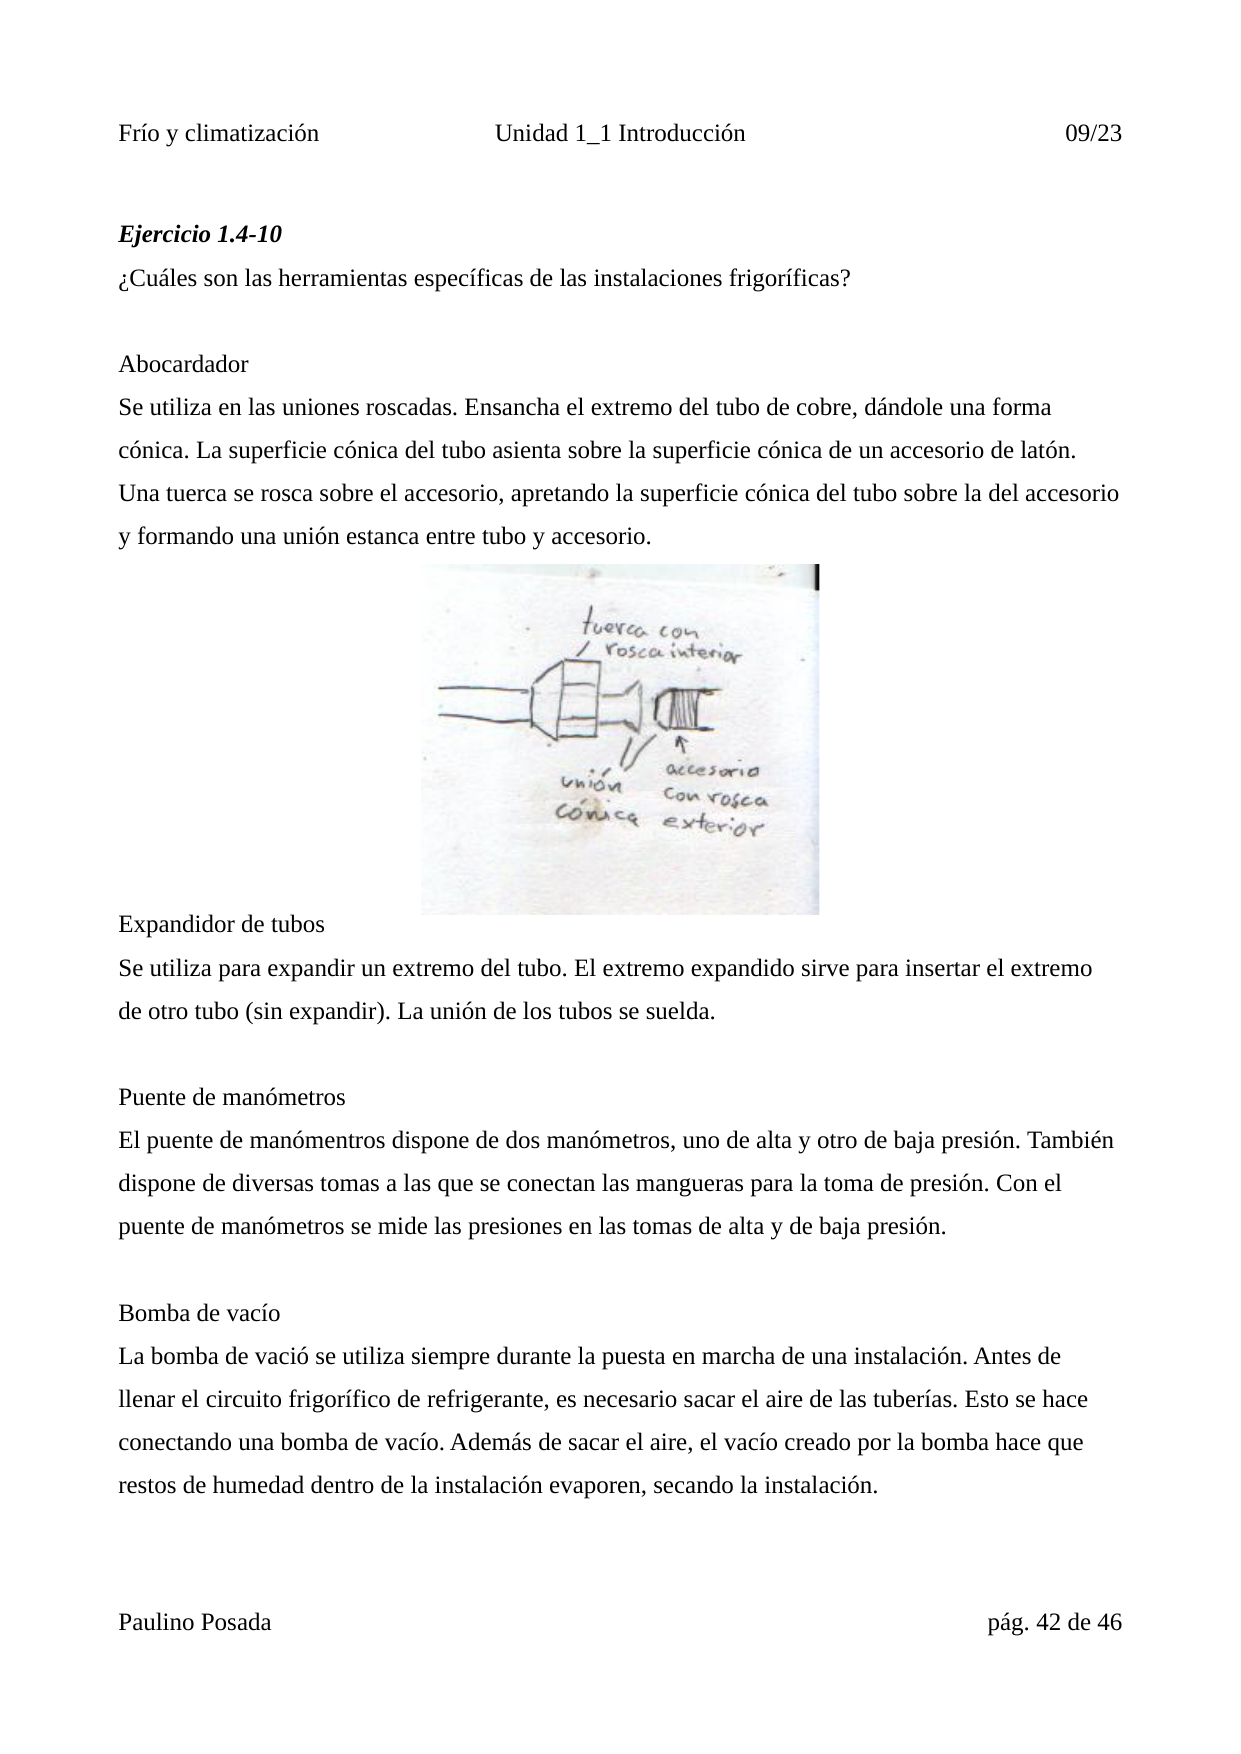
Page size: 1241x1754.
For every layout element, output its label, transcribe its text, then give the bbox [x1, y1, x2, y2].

text ¿Cuáles son las herramientas específicas de las instalaciones frigoríficas? [118, 263, 1122, 291]
text Se utiliza para expandir un extremo del tubo. El extremo expandido sirve para insertar el extremo de otro tubo (sin expandir). La unión de los tubos se suelda. [118, 953, 1122, 1024]
text Expandidor de tubos [118, 909, 1122, 938]
text Se utiliza en las uniones roscadas. Ensancha el extremo del tubo de cobre, dándole una forma cónica. La superficie cónica del tubo asienta sobre la superficie cónica de un accesorio de latón. Una tuerca se rosca sobre el accesorio, apretando la superficie cónica del tubo sobre la del accesorio y formando una unión estanca entre tubo y accesorio. [118, 392, 1122, 550]
text Puente de manómetros [118, 1082, 1122, 1111]
text Ejercicio 1.4-10 [118, 219, 1122, 248]
text Bomba de vacío [118, 1298, 1122, 1326]
text La bomba de vació se utiliza siempre durante la puesta en marcha de una instalación. Antes de llenar el circuito frigorífico de refrigerante, es necesario sacar el aire de las tuberías. Esto se hace conectando una bomba de vacío. Además de sacar el aire, el vacío creado por la bomba hace que restos de humedad dentro de la instalación evaporen, secando la instalación. [118, 1341, 1122, 1499]
text Abocardador [118, 349, 1122, 378]
picture [421, 564, 820, 915]
text El puente de manómentros dispone de dos manómetros, uno de alta y otro de baja presión. También dispone de diversas tomas a las que se conectan las mangueras para la toma de presión. Con el puente de manómetros se mide las presiones en las tomas de alta y de baja presión. [118, 1125, 1122, 1240]
